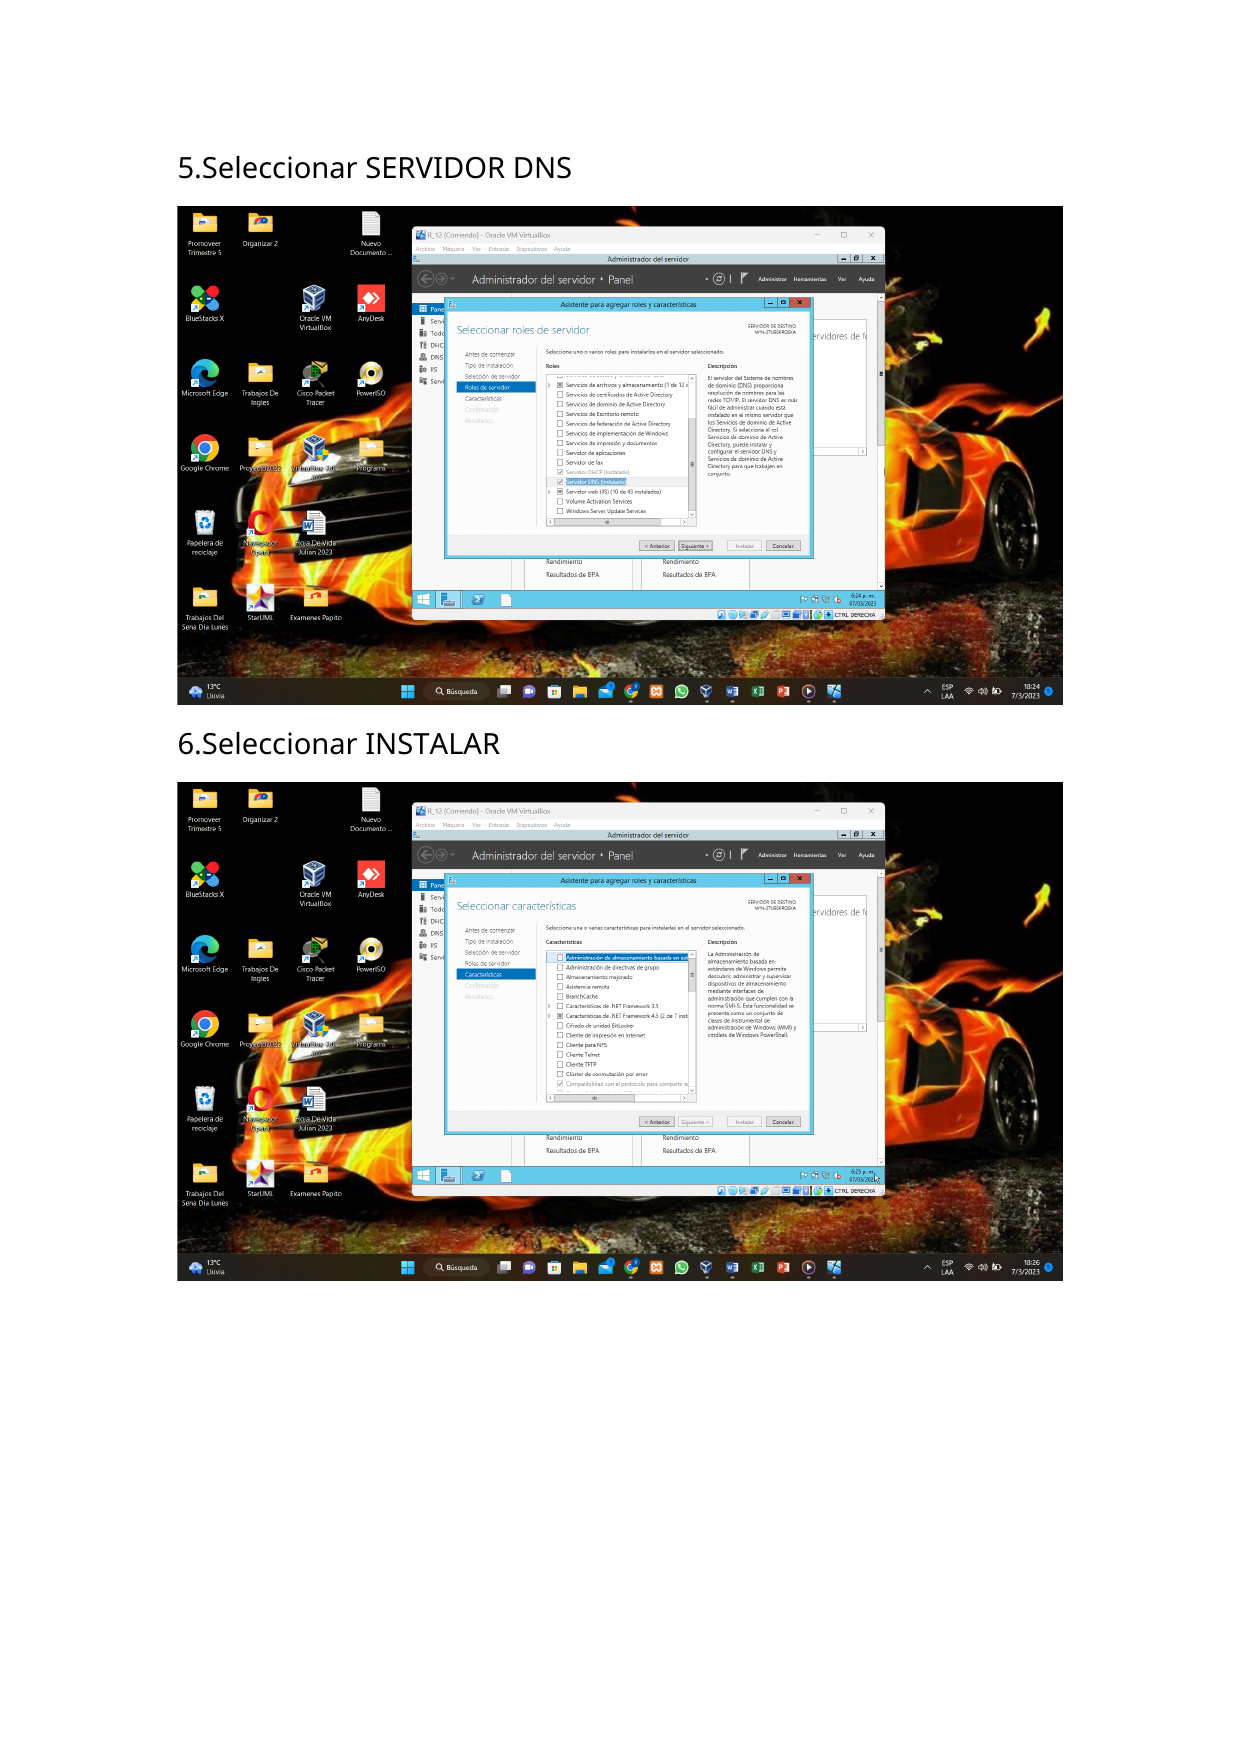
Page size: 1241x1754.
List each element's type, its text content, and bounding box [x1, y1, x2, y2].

text 5.Seleccionar SERVIDOR DNS [177, 148, 1063, 187]
text 6.Seleccionar INSTALAR [177, 723, 1063, 763]
